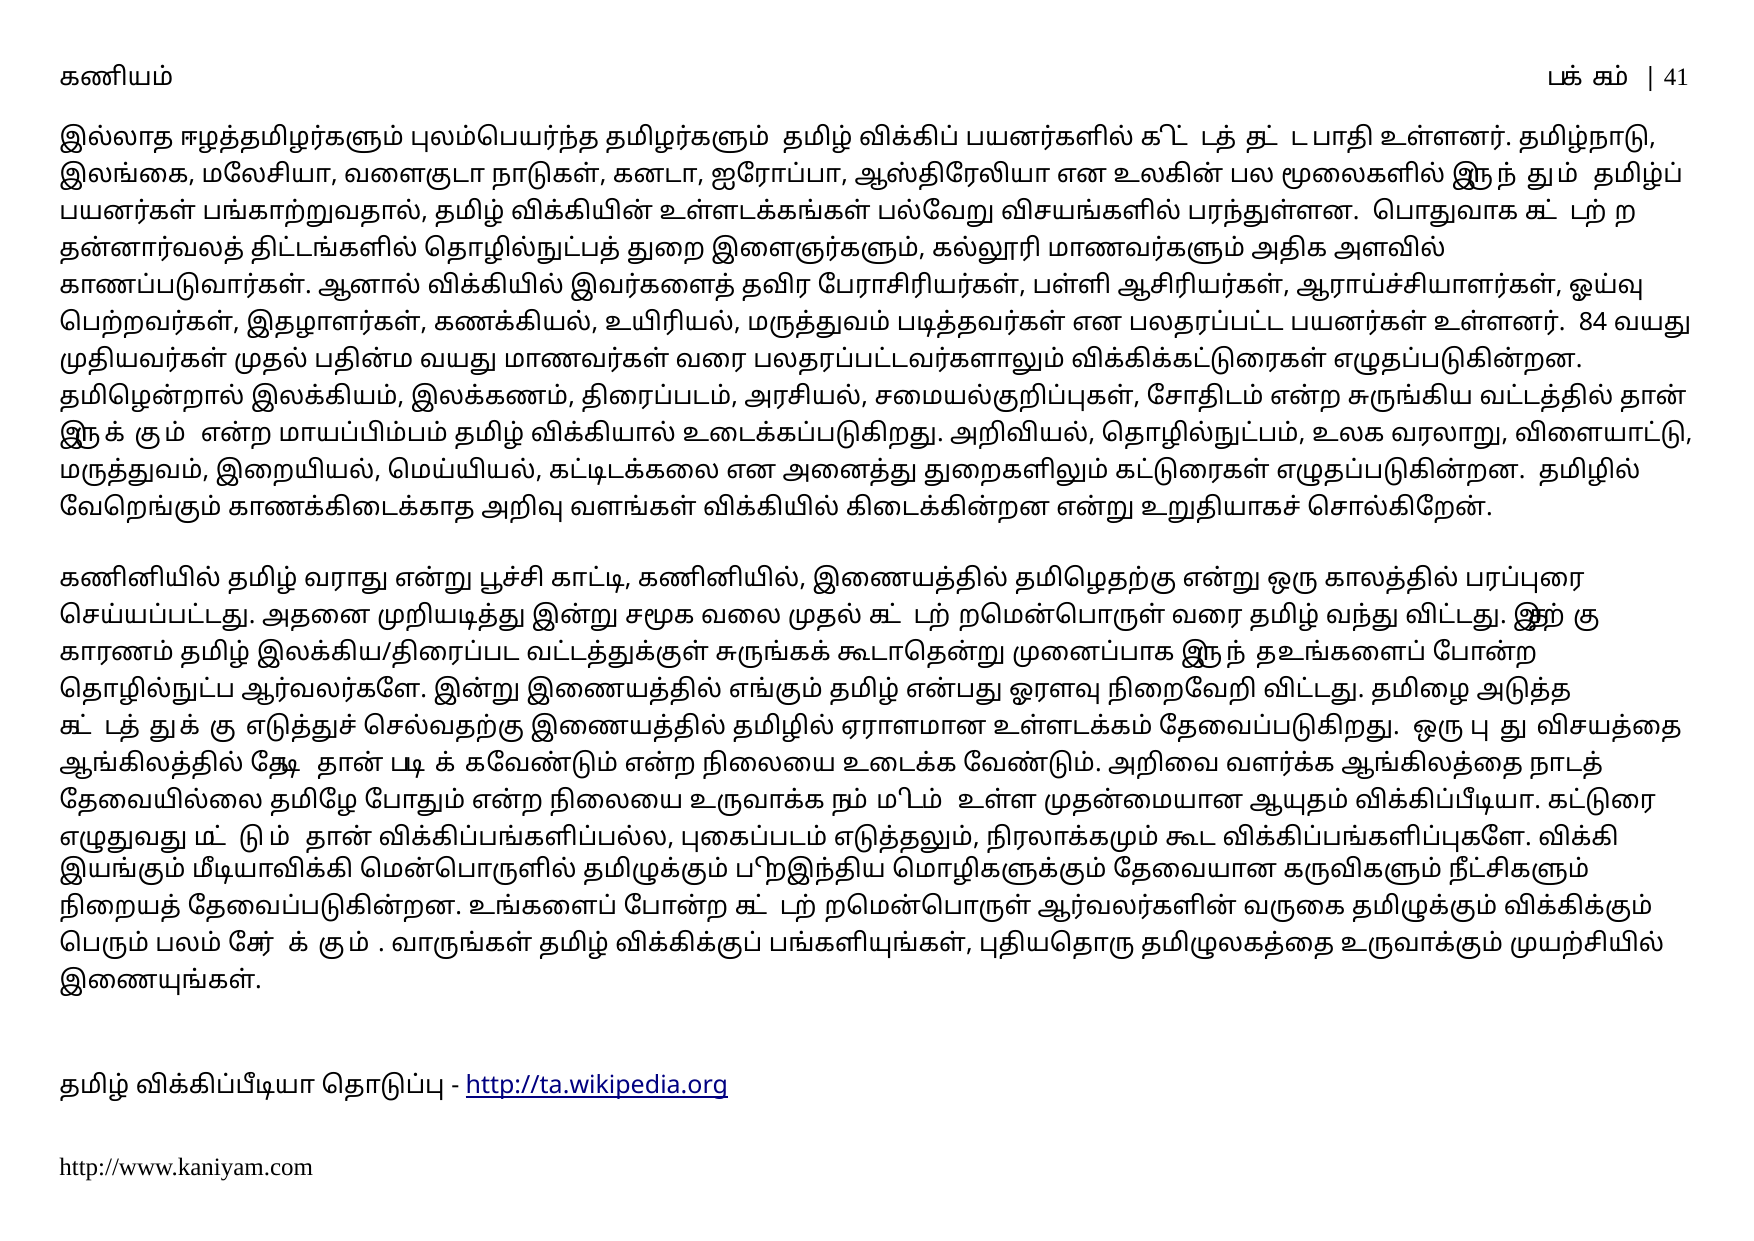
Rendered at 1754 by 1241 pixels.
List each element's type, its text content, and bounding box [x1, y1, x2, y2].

text இல்லாத ஈழத்தமிழர்களும் புலம்பெயர்ந்த தமிழர்களும் தமிழ் விக்கிப் பயனர்களில் கிட்டத்தட்ட பாதி உள்ளனர். தமிழ்நாடு, இலங்கை, மலேசியா, வளைகுடா நாடுகள், கனடா, ஐரோப்பா, ஆஸ்திரேலியா என உலகின் பல மூலைகளில் இருந்தும் தமிழ்ப் பயனர்கள் பங்காற்றுவதால், தமிழ் விக்கியின் உள்ளடக்கங்கள் பல்வேறு விசயங்களில் பரந்துள்ளன. பொதுவாக கட்டற்ற தன்னார்வலத் திட்டங்களில் தொழில்நுட்பத் துறை இளைஞர்களும், கல்லூரி மாணவர்களும் அதிக அளவில் காணப்படுவார்கள். ஆனால் விக்கியில் இவர்களைத் தவிர பேராசிரியர்கள், பள்ளி ஆசிரியர்கள், ஆராய்ச்சியாளர்கள், ஓய்வு பெற்றவர்கள், இதழாளர்கள், கணக்கியல், உயிரியல், மருத்துவம் படித்தவர்கள் என பலதரப்பட்ட பயனர்கள் உள்ளனர். 84 வயது முதியவர்கள் முதல் பதின்ம வயது மாணவர்கள் வரை பலதரப்பட்டவர்களாலும் விக்கிக்கட்டுரைகள் எழுதப்படுகின்றன. தமிழென்றால் இலக்கியம், இலக்கணம், திரைப்படம், அரசியல், சமையல்குறிப்புகள், சோதிடம் என்ற சுருங்கிய வட்டத்தில் தான் இருக்கும் என்ற மாயப்பிம்பம் தமிழ் விக்கியால் உடைக்கப்படுகிறது. அறிவியல், தொழில்நுட்பம், உலக வரலாறு, விளையாட்டு, மருத்துவம், இறையியல், மெய்யியல், கட்டிடக்கலை என அனைத்து துறைகளிலும் கட்டுரைகள் எழுதப்படுகின்றன. தமிழில் வேறெங்கும் காணக்கிடைக்காத அறிவு வளங்கள் விக்கியில் கிடைக்கின்றன என்று உறுதியாகச் சொல்கிறேன். [59, 118, 1695, 525]
text கணினியில் தமிழ் வராது என்று பூச்சி காட்டி, கணினியில், இணையத்தில் தமிழெதற்கு என்று ஒரு காலத்தில் பரப்புரை செய்யப்பட்டது. அதனை முறியடித்து இன்று சமூக வலை முதல் கட்டற்ற மென்பொருள் வரை தமிழ் வந்து விட்டது. இதற்கு காரணம் தமிழ் இலக்கிய/திரைப்பட வட்டத்துக்குள் சுருங்கக் கூடாதென்று முனைப்பாக இருந்த உங்களைப் போன்ற தொழில்நுட்ப ஆர்வலர்களே. இன்று இணையத்தில் எங்கும் தமிழ் என்பது ஓரளவு நிறைவேறி விட்டது. தமிழை அடுத்த கட்டத்துக்கு எடுத்துச் செல்வதற்கு இணையத்தில் தமிழில் ஏராளமான உள்ளடக்கம் தேவைப்படுகிறது. ஒரு புது விசயத்தை ஆங்கிலத்தில் தேடி தான் படிக்க வேண்டும் என்ற நிலையை உடைக்க வேண்டும். அறிவை வளர்க்க ஆங்கிலத்தை நாடத் தேவையில்லை தமிழே போதும் என்ற நிலையை உருவாக்க நம்மிடம் உள்ள முதன்மையான ஆயுதம் விக்கிப்பீடியா. கட்டுரை எழுதுவது மட்டும் தான் விக்கிப்பங்களிப்பல்ல, புகைப்படம் எடுத்தலும், நிரலாக்கமும் கூட விக்கிப்பங்களிப்புகளே. விக்கி இயங்கும் மீடியாவிக்கி மென்பொருளில் தமிழுக்கும் பிற இந்திய மொழிகளுக்கும் தேவையான கருவிகளும் நீட்சிகளும் நிறையத் தேவைப்படுகின்றன. உங்களைப் போன்ற கட்டற்ற மென்பொருள் ஆர்வலர்களின் வருகை தமிழுக்கும் விக்கிக்கும் பெரும் பலம் சேர்க்கும். வாருங்கள் தமிழ் விக்கிக்குப் பங்களியுங்கள், புதியதொரு தமிழுலகத்தை உருவாக்கும் முயற்சியில் இணையுங்கள். [59, 559, 1695, 999]
text தமிழ் விக்கிப்பீடியா தொடுப்பு - http://ta.wikipedia.org [59, 1067, 1695, 1104]
